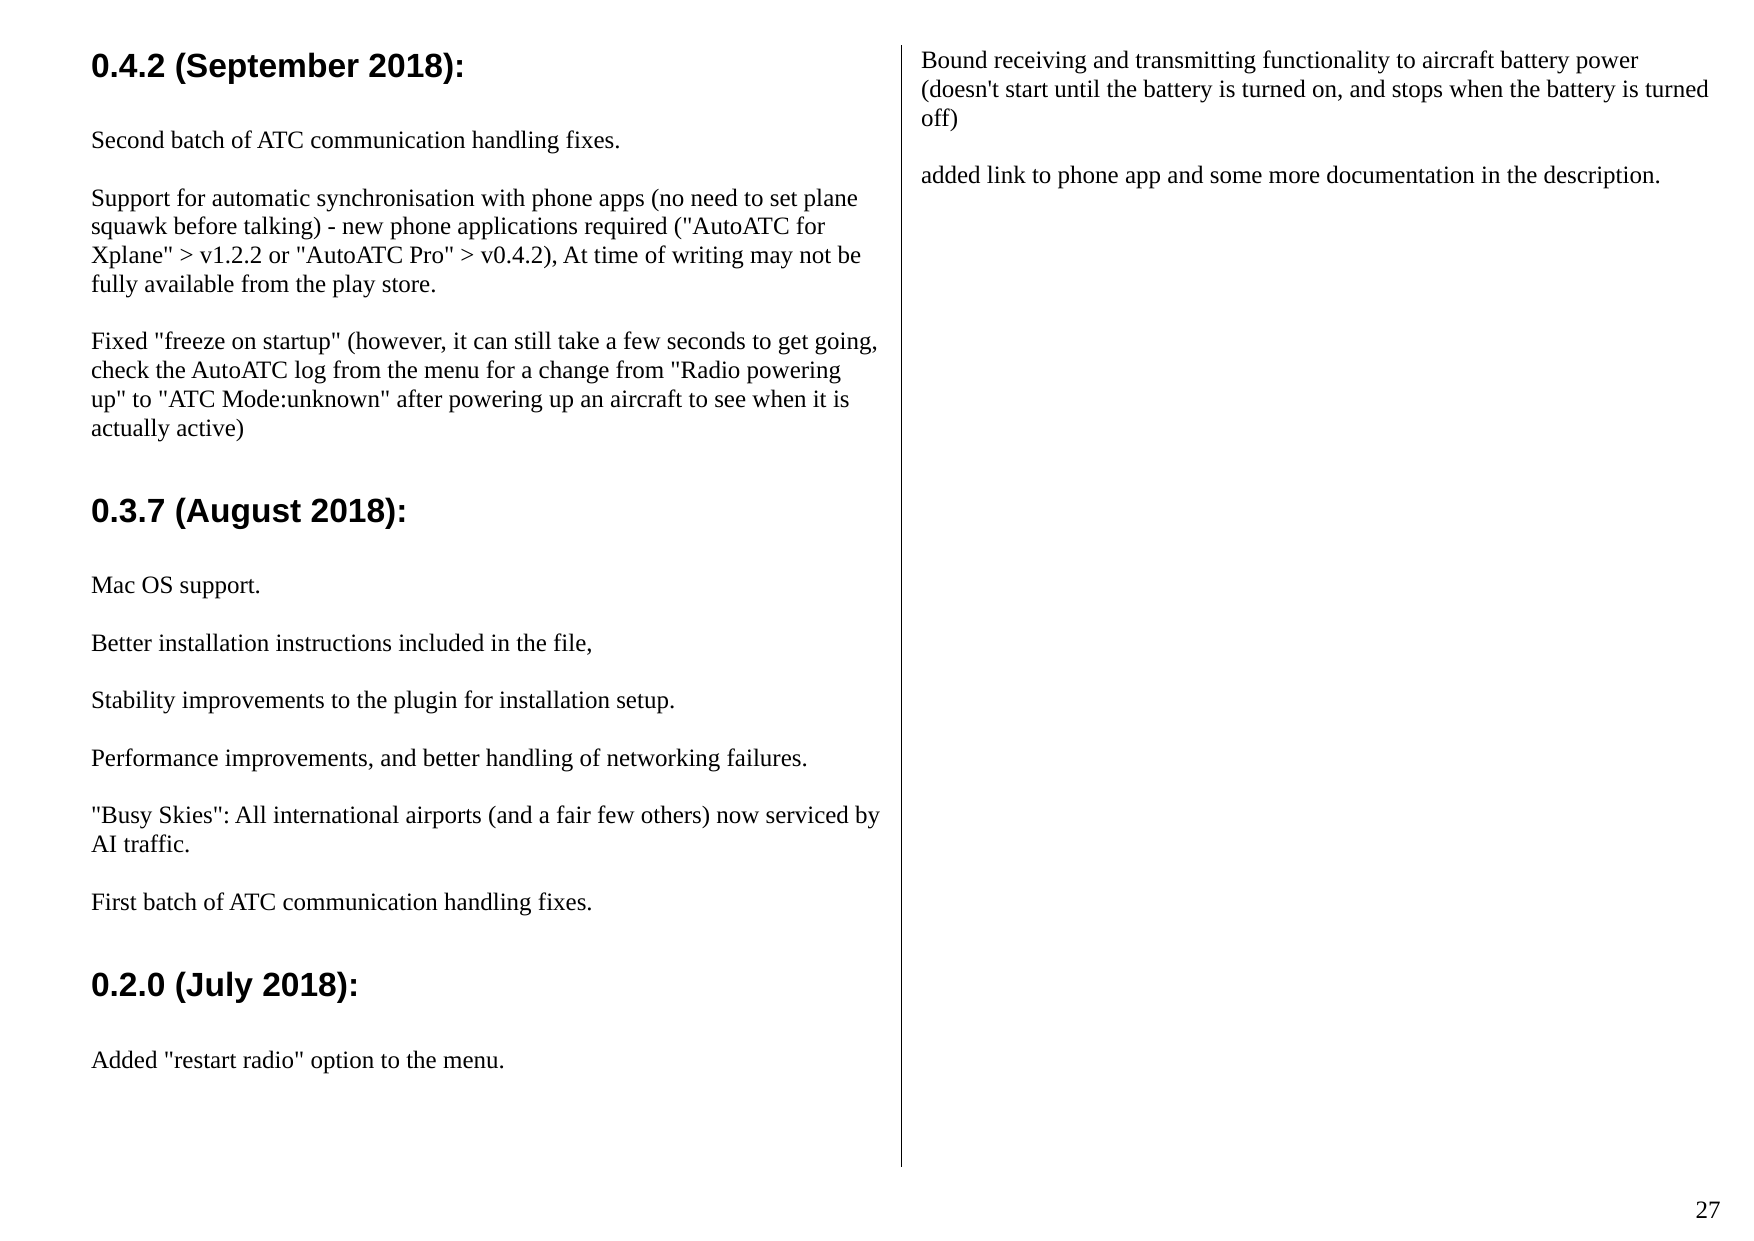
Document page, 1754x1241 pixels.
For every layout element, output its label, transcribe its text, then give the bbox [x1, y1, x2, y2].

subtitle 0.3.7 (August 2018): [91, 491, 898, 529]
text added link to phone app and some more documentation in the description. [921, 160, 1720, 189]
text Performance improvements, and better handling of networking failures. [91, 743, 881, 772]
text Bound receiving and transmitting functionality to aircraft battery power (doesn't start until the battery is turned on, and stops when the battery is turned off) [921, 45, 1720, 132]
text First batch of ATC communication handling fixes. [91, 887, 881, 916]
text Added "restart radio" option to the menu. [91, 1045, 881, 1073]
text Fixed "freeze on startup" (however, it can still take a few seconds to get going, check the AutoATC log from the menu for a change from "Radio powering up" to "ATC Mode:unknown" after powering up an aircraft to see when it is actually active) [91, 326, 881, 441]
text Better installation instructions included in the file, [91, 628, 881, 657]
text Second batch of ATC communication handling fixes. [91, 125, 881, 154]
text Support for automatic synchronisation with phone apps (no need to set plane squawk before talking) - new phone applications required ("AutoATC for Xplane" > v1.2.2 or "AutoATC Pro" > v0.4.2), At time of writing may not be fully available from the play store. [91, 183, 881, 298]
text Mac OS support. [91, 571, 881, 599]
subtitle 0.4.2 (September 2018): [91, 45, 898, 84]
text "Busy Skies": All international airports (and a fair few others) now serviced by AI traffic. [91, 801, 881, 858]
text Stability improvements to the plugin for installation setup. [91, 686, 881, 714]
subtitle 0.2.0 (July 2018): [91, 965, 898, 1004]
